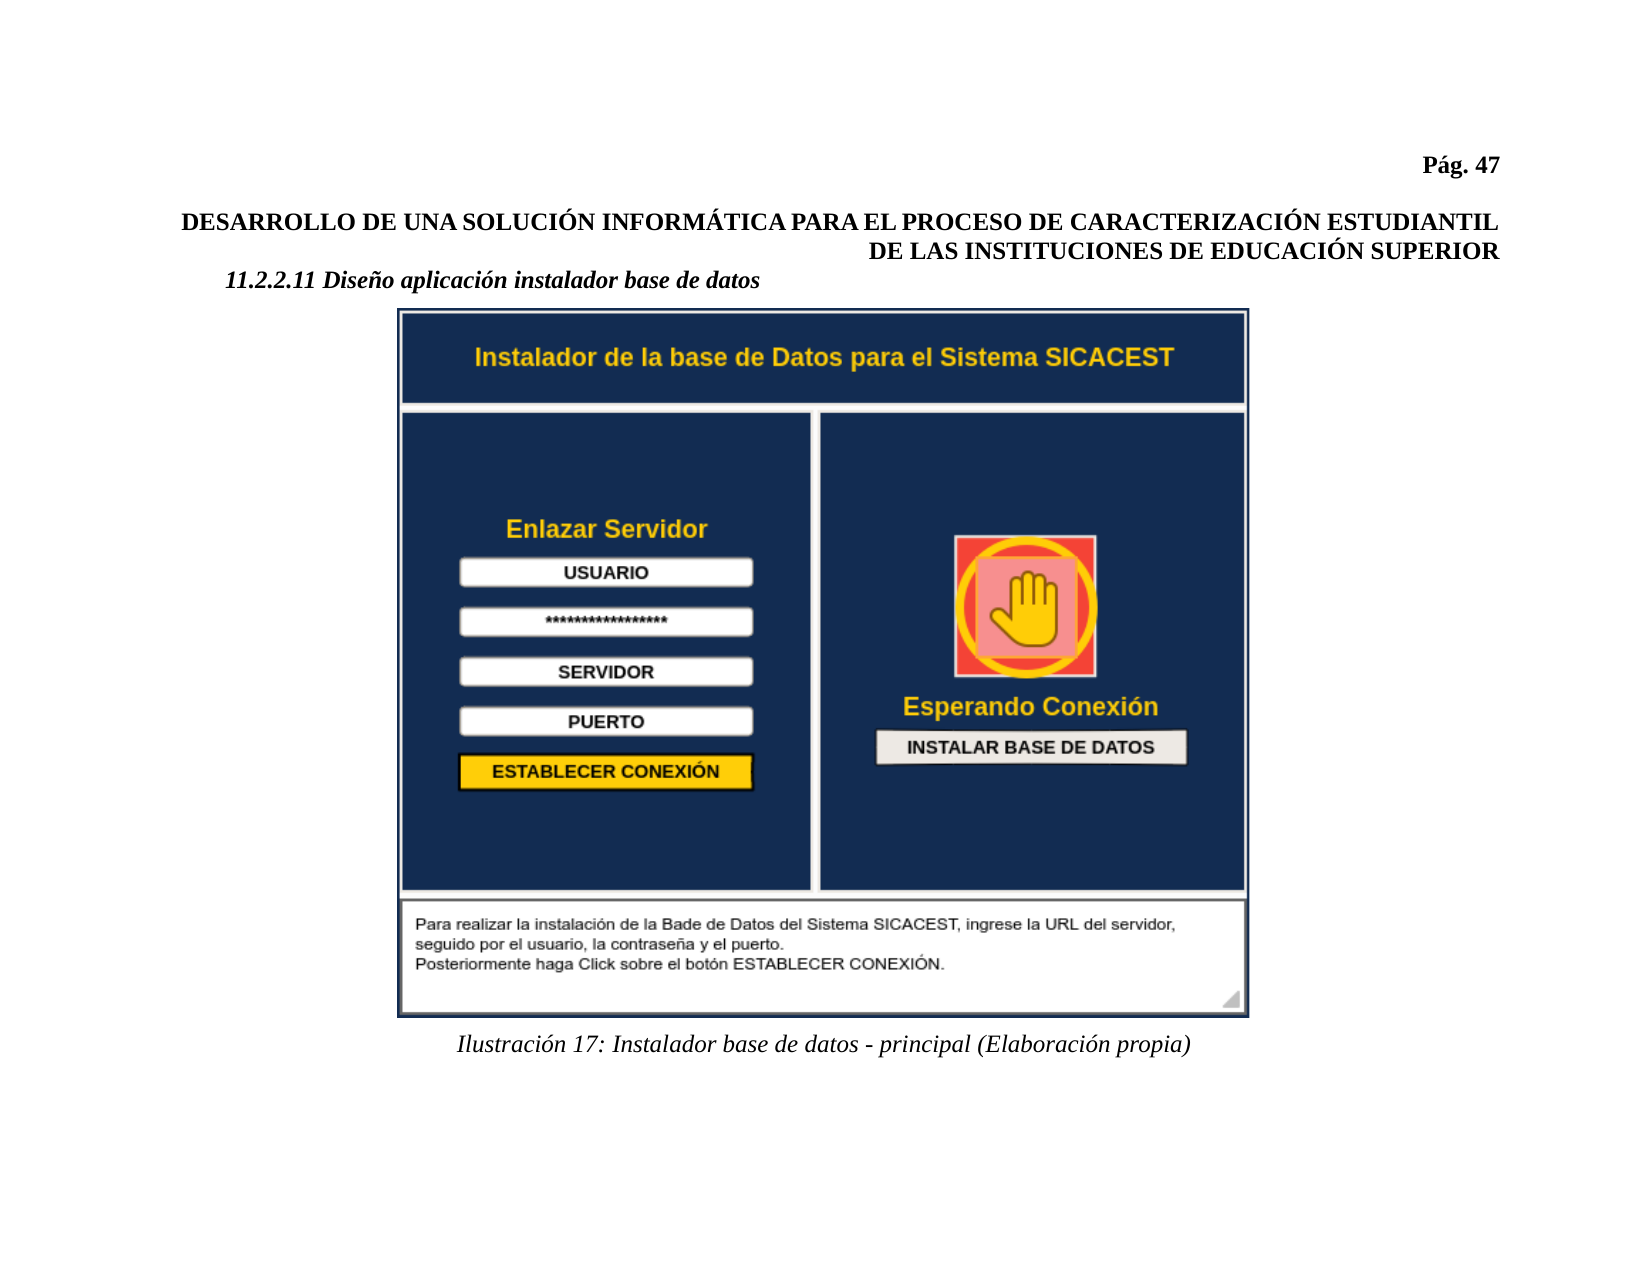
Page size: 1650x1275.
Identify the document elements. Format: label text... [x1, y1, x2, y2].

subtitle 11.2.2.11 Diseño aplicación instalador base de datos [150, 265, 1500, 294]
picture [397, 308, 1250, 1018]
text Ilustración 17: Instalador base de datos - principal (Elaboración propia) [397, 1029, 1253, 1058]
